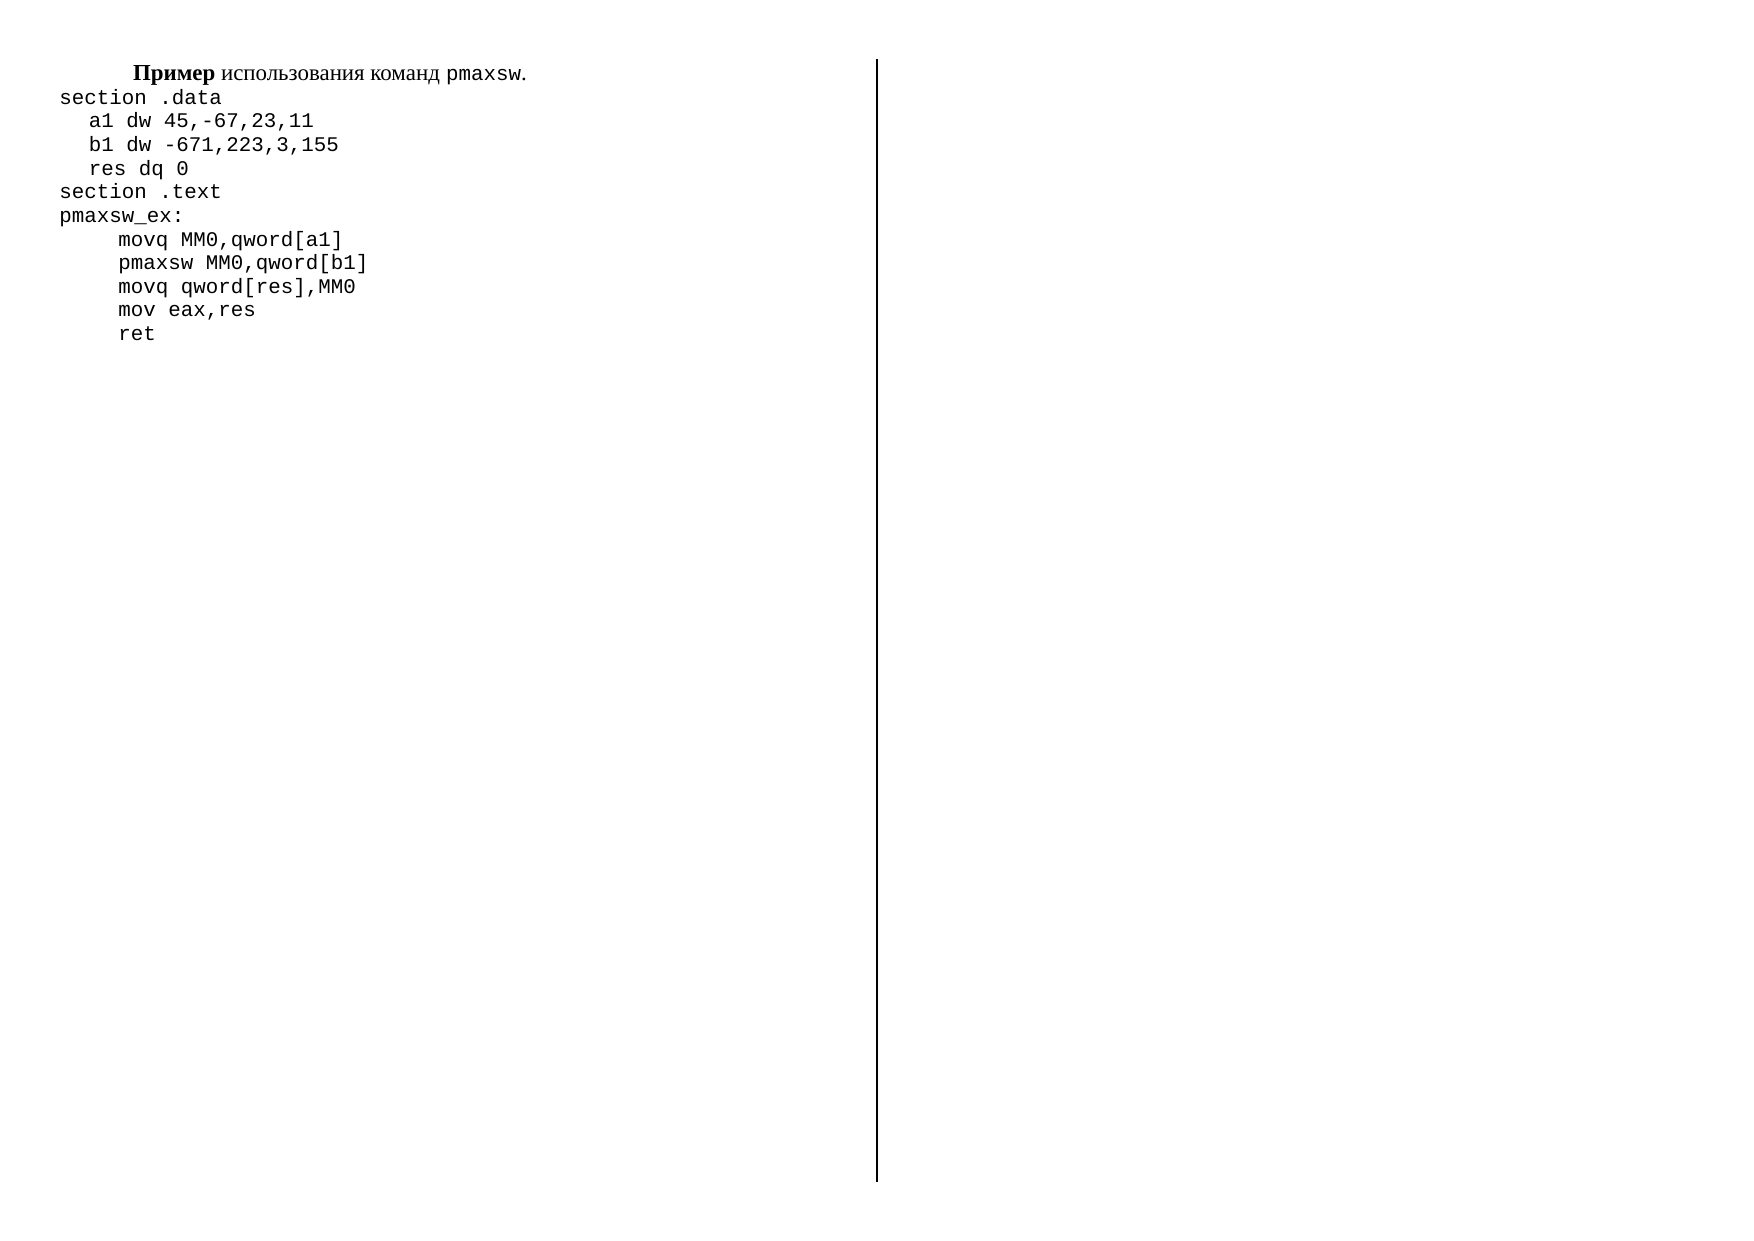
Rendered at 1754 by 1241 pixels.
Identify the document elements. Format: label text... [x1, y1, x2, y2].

text section .data [59, 87, 818, 110]
text res dq 0 [59, 158, 818, 181]
text movq qword[res],MM0 [59, 276, 818, 299]
text section .text [59, 181, 818, 205]
text movq MM0,qword[a1] [59, 228, 818, 252]
text pmaxsw_ex: [59, 205, 818, 228]
text ret [59, 323, 818, 347]
text pmaxsw MM0,qword[b1] [59, 252, 818, 276]
text a1 dw 45,-67,23,11 [59, 110, 818, 134]
text Пример использования команд pmaxsw. [59, 59, 818, 87]
text mov eax,res [59, 299, 818, 323]
text b1 dw -671,223,3,155 [59, 134, 818, 158]
